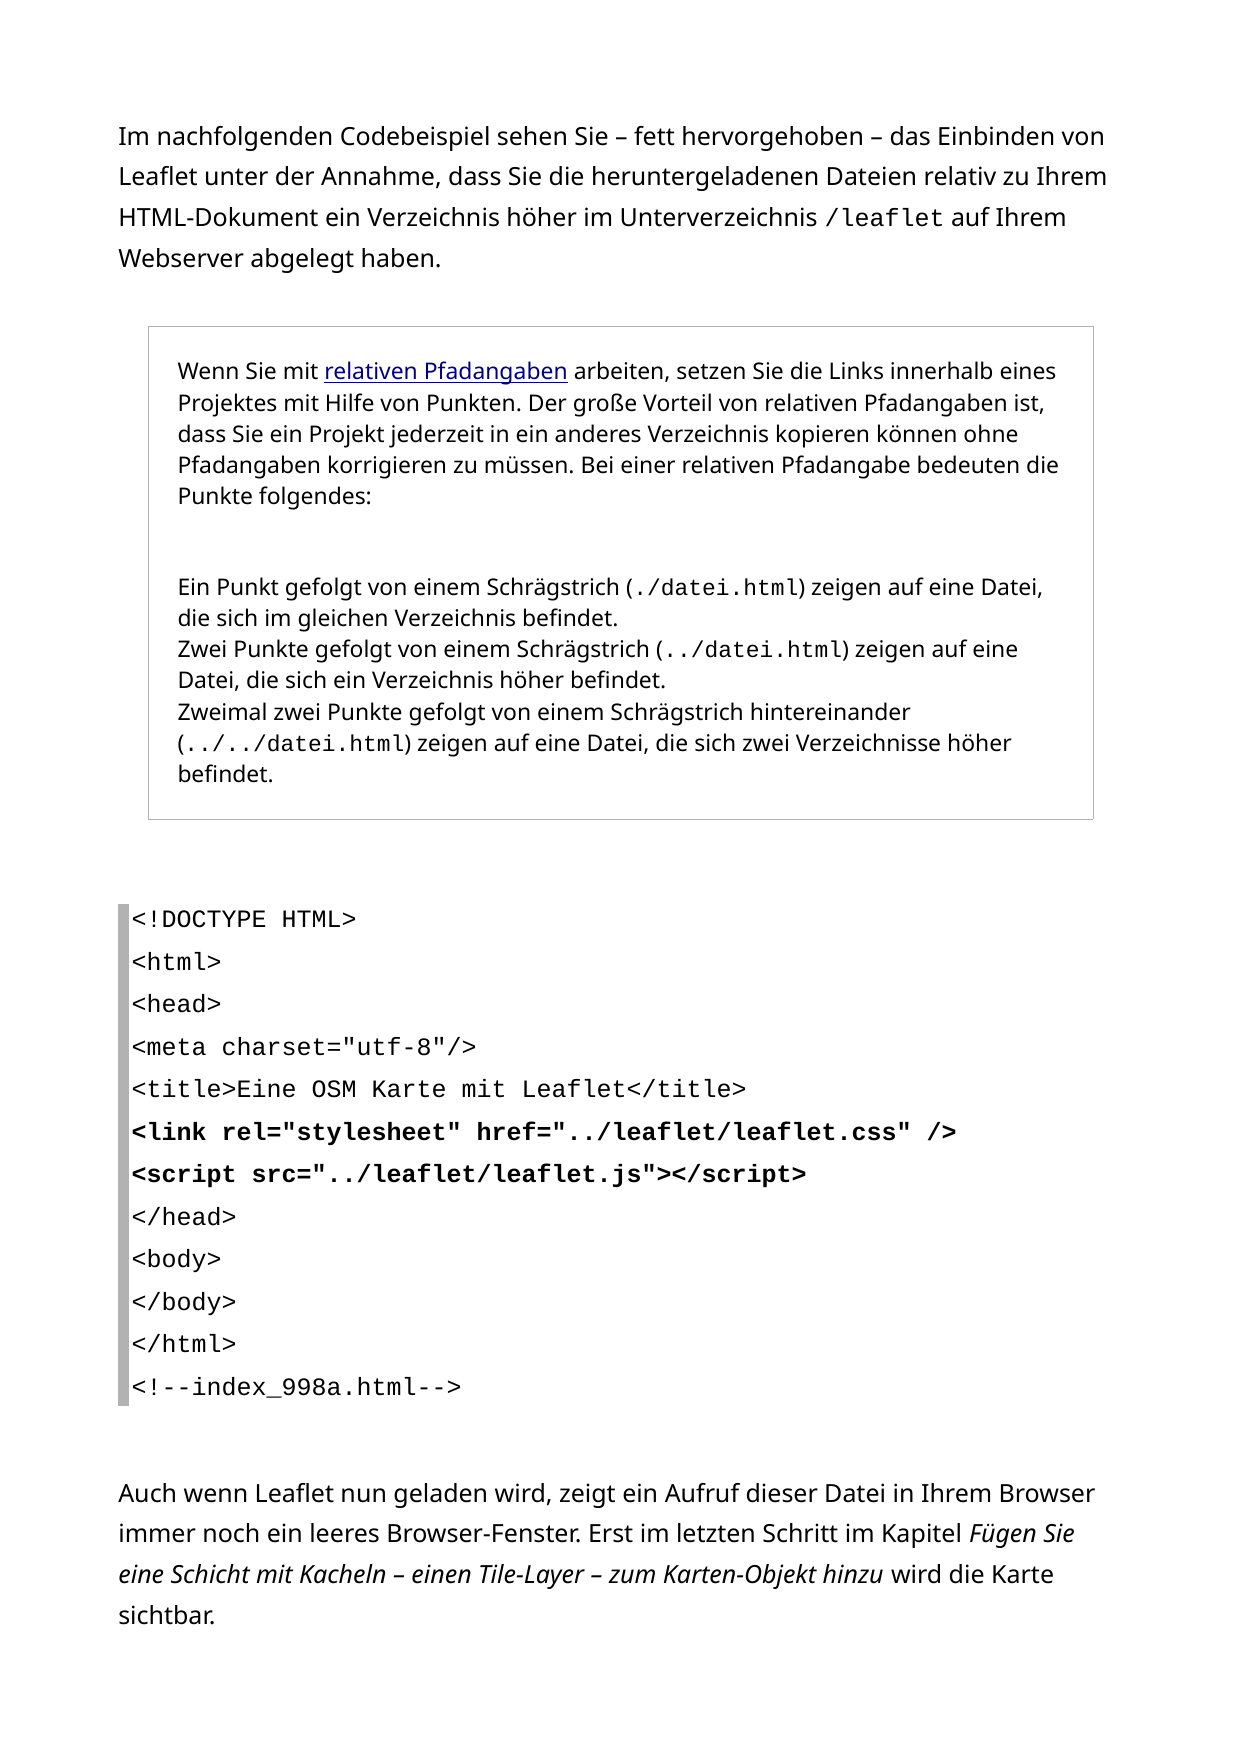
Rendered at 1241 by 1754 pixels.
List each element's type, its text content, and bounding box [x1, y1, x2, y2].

text </head> [129, 1202, 1122, 1233]
text Wenn Sie mit relativen Pfadangaben arbeiten, setzen Sie die Links innerhalb eines Projektes mit Hilfe von Punkten. Der große Vorteil von relativen Pfadangaben ist, dass Sie ein Projekt jederzeit in ein anderes Verzeichnis kopieren können ohne Pfadangaben korrigieren zu müssen. Bei einer relativen Pfadangabe bedeuten die Punkte folgendes: [149, 327, 1093, 512]
text <html> [129, 947, 1122, 978]
text </html> [129, 1329, 1122, 1360]
text <body> [129, 1244, 1122, 1275]
text <title>Eine OSM Karte mit Leaflet</title> [129, 1074, 1122, 1105]
text <head> [129, 989, 1122, 1020]
text Ein Punkt gefolgt von einem Schrägstrich (./datei.html) zeigen auf eine Datei, die sich im gleichen Verzeichnis befindet. Zwei Punkte gefolgt von einem Schrägstrich (../datei.html) zeigen auf eine Datei, die sich ein Verzeichnis höher befindet. Zweimal zwei Punkte gefolgt von einem Schrägstrich hintereinander (../../datei.html) zeigen auf eine Datei, die sich zwei Verzeichnisse höher befindet. [149, 541, 1093, 819]
text <!--index_998a.html--> [129, 1372, 1122, 1406]
text <link rel="stylesheet" href="../leaflet/leaflet.css" /> [129, 1117, 1122, 1148]
text <!DOCTYPE HTML> [129, 904, 1122, 935]
text </body> [129, 1287, 1122, 1318]
text Auch wenn Leaflet nun geladen wird, zeigt ein Aufruf dieser Datei in Ihrem Browser immer noch ein leeres Browser-Fenster. Erst im letzten Schritt im Kapitel Fügen Sie eine Schicht mit Kacheln – einen Tile-Layer – zum Karten-Objekt hinzu wird die Karte sichtbar. [118, 1475, 1122, 1632]
text <meta charset="utf-8"/> [129, 1032, 1122, 1063]
text <script src="../leaflet/leaflet.js"></script> [129, 1159, 1122, 1190]
text Im nachfolgenden Codebeispiel sehen Sie – fett hervorgehoben – das Einbinden von Leaflet unter der Annahme, dass Sie die heruntergeladenen Dateien relativ zu Ihrem HTML-Dokument ein Verzeichnis höher im Unterverzeichnis /leaflet auf Ihrem Webserver abgelegt haben. [118, 118, 1122, 275]
